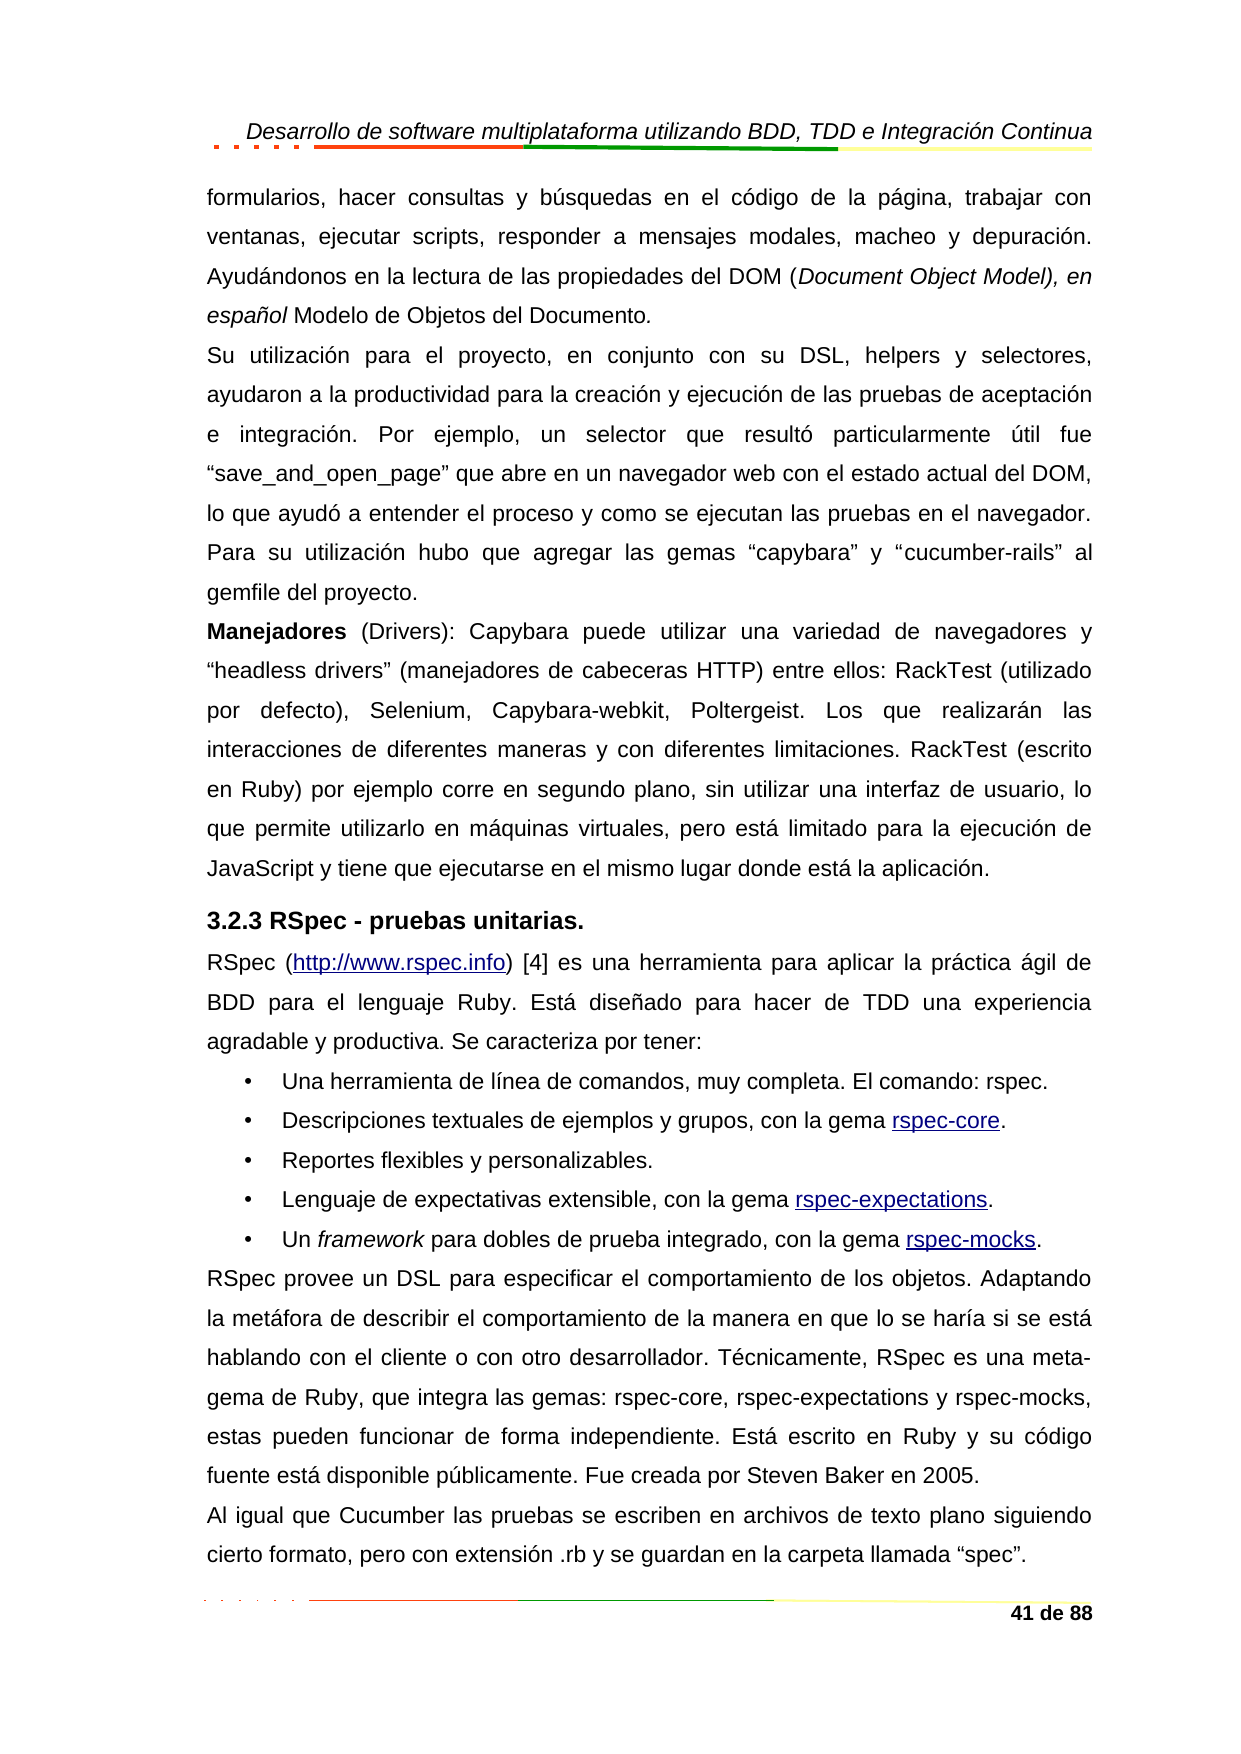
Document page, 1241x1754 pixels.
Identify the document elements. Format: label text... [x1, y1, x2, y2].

text Al igual que Cucumber las pruebas se escriben en archivos de texto plano siguiendo cierto formato, pero con extensión .rb y se guardan en la carpeta llamada “spec”. [207, 1502, 1093, 1568]
text Su utilización para el proyecto, en conjunto con su DSL, helpers y selectores, ayudaron a la productividad para la creación y ejecución de las pruebas de aceptación e integración. Por ejemplo, un selector que resultó particularmente útil fue “save_and_open_page” que abre en un navegador web con el estado actual del DOM, lo que ayudó a entender el proceso y como se ejecutan las pruebas en el navegador. Para su utilización hubo que agregar las gemas “capybara” y “cucumber-rails” al gemfile del proyecto. [207, 342, 1093, 605]
text RSpec (http://www.rspec.info) [4] es una herramienta para aplicar la práctica ágil de BDD para el lenguaje Ruby. Está diseñado para hacer de TDD una experiencia agradable y productiva. Se caracteriza por tener: [207, 949, 1093, 1054]
list Lenguaje de expectativas extensible, con la gema rspec-expectations. [244, 1186, 1093, 1212]
text RSpec provee un DSL para especificar el comportamiento de los objetos. Adaptando la metáfora de describir el comportamiento de la manera en que lo se haría si se está hablando con el cliente o con otro desarrollador. Técnicamente, RSpec es una meta-gema de Ruby, que integra las gemas: rspec-core, rspec-expectations y rspec-mocks, estas pueden funcionar de forma independiente. Está escrito en Ruby y su código fuente está disponible públicamente. Fue creada por Steven Baker en 2005. [207, 1265, 1093, 1489]
text Manejadores (Drivers): Capybara puede utilizar una variedad de navegadores y “headless drivers” (manejadores de cabeceras HTTP) entre ellos: RackTest (utilizado por defecto), Selenium, Capybara-webkit, Poltergeist. Los que realizarán las interacciones de diferentes maneras y con diferentes limitaciones. RackTest (escrito en Ruby) por ejemplo corre en segundo plano, sin utilizar una interfaz de usuario, lo que permite utilizarlo en máquinas virtuales, pero está limitado para la ejecución de JavaScript y tiene que ejecutarse en el mismo lugar donde está la aplicación. [207, 618, 1093, 881]
text formularios, hacer consultas y búsquedas en el código de la página, trabajar con ventanas, ejecutar scripts, responder a mensajes modales, macheo y depuración. Ayudándonos en la lectura de las propiedades del DOM (Document Object Model), en español Modelo de Objetos del Documento. [207, 184, 1093, 328]
list Un framework para dobles de prueba integrado, con la gema rspec-mocks. [244, 1226, 1093, 1252]
list Descripciones textuales de ejemplos y grupos, con la gema rspec-core. [244, 1107, 1093, 1133]
list Una herramienta de línea de comandos, muy completa. El comando: rspec. [244, 1068, 1093, 1094]
list Reportes flexibles y personalizables. [244, 1147, 1093, 1173]
text 3.2.3 RSpec - pruebas unitarias. [207, 906, 1093, 935]
